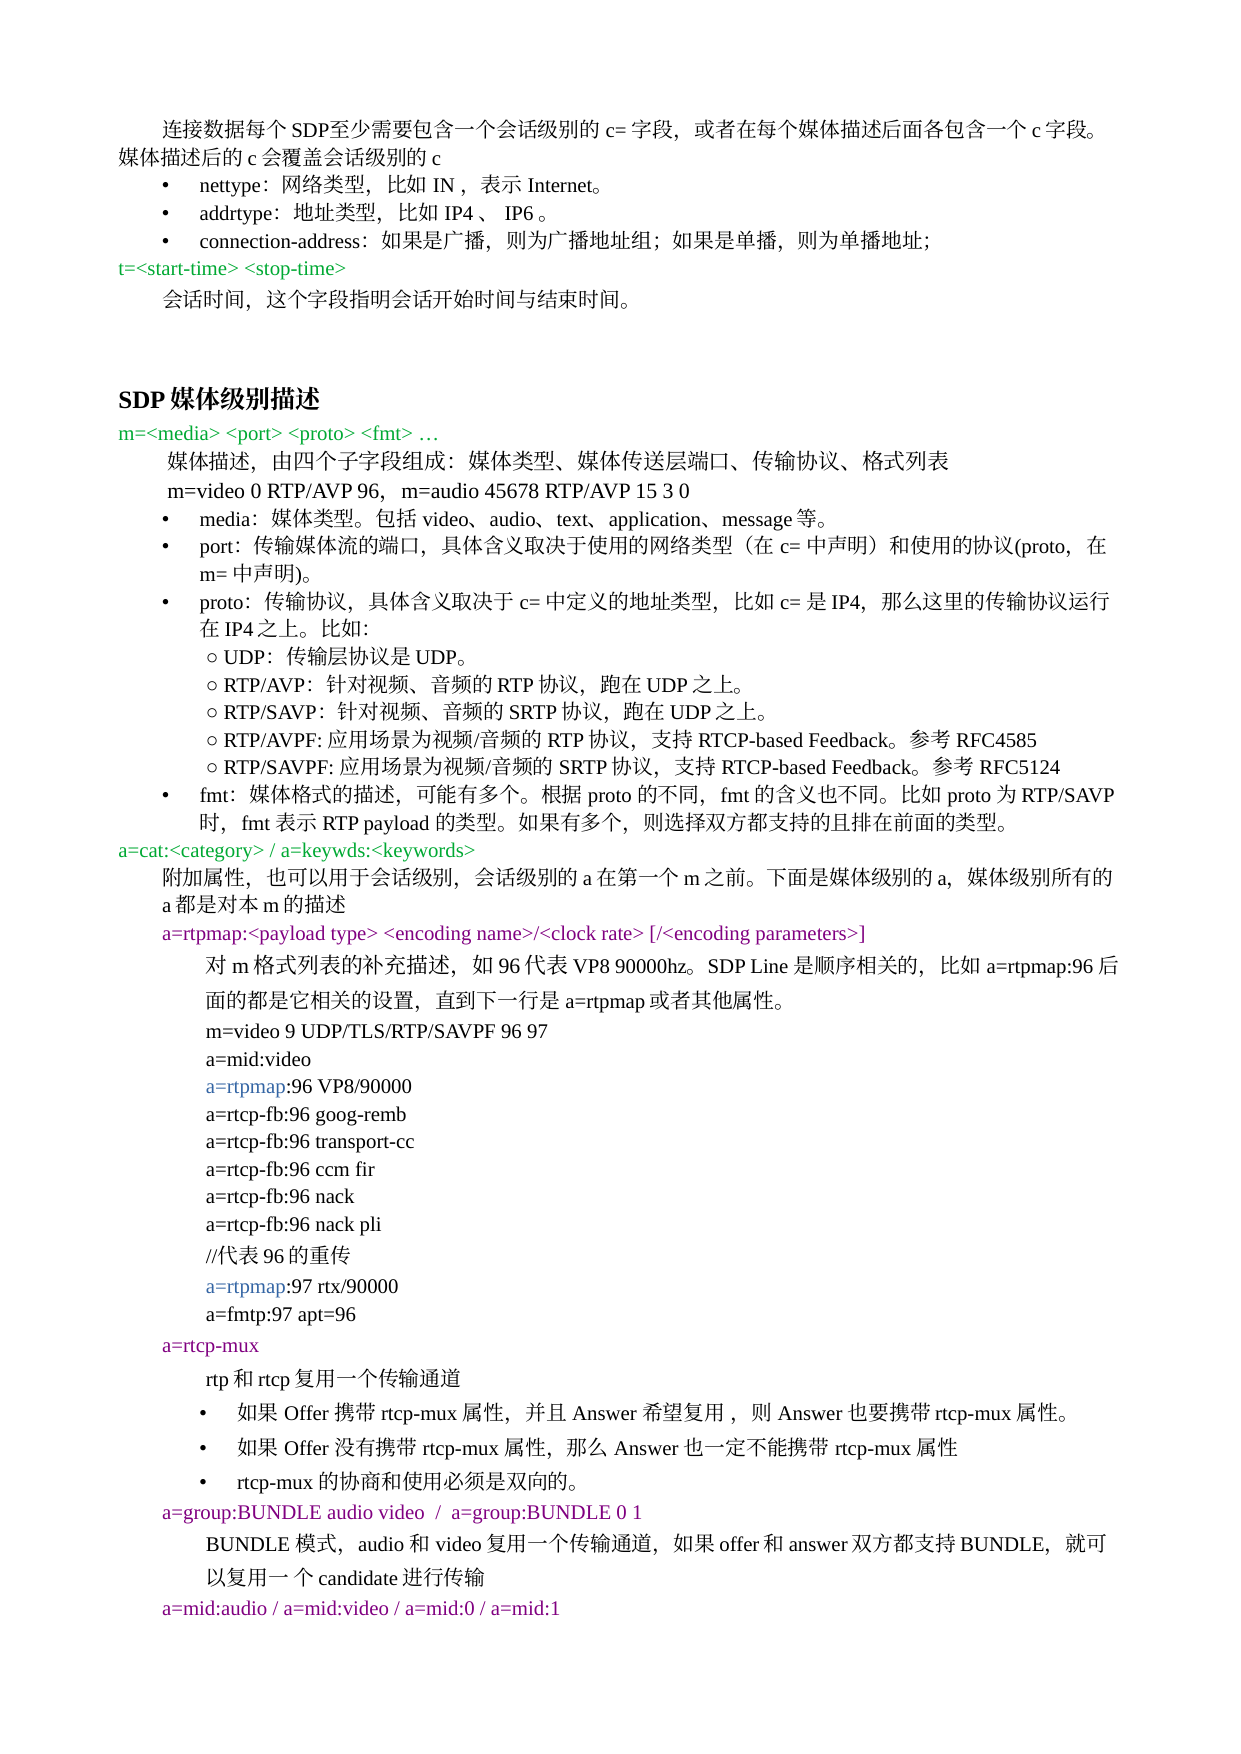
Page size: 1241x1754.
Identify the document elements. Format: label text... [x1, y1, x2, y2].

list 如果 Offer 携带 rtcp-mux 属性，并且 Answer 希望复⽤ ，则 Answer 也要携带rtcp-mux 属性。 [199, 1397, 1122, 1427]
text a=rtcp-fb:96 transport-cc [118, 1129, 1122, 1153]
list port：传输媒体流的端⼝，具体含义取决于使⽤的⽹络类型（在 c= 中声明）和使⽤的协议(proto，在m= 中声明)。 [162, 534, 1122, 586]
text t=<start-time> <stop-time> [118, 256, 1122, 280]
text a=rtpmap:96 VP8/90000 [118, 1074, 1122, 1098]
text a=cat:<category> / a=keywds:<keywords> [118, 838, 1122, 862]
list nettype：⽹络类型，⽐如 IN ，表示 Internet。 [162, 173, 1122, 197]
text ○ UDP：传输层协议是UDP。 [118, 645, 1122, 669]
text 媒体描述，由四个⼦字段组成：媒体类型、媒体传送层端⼝、传输协议、格式列表 [118, 449, 1122, 474]
list addrtype：地址类型，⽐如 IP4 、 IP6 。 [162, 201, 1122, 225]
text a=rtcp-fb:96 nack pli [118, 1212, 1122, 1236]
text //代表96的重传 [118, 1240, 1122, 1269]
text BUNDLE 模式，audio 和 video复用一个传输通道，如果offer和answer双方都支持BUNDLE，就可 以复用一 个candidate进行传输 [118, 1527, 1122, 1592]
text a=fmtp:97 apt=96 [118, 1302, 1122, 1326]
text ○ RTP/SAVP：针对视频、⾳频的SRTP协议，跑在UDP之上。 [118, 700, 1122, 724]
text a=group:BUNDLE audio video / a=group:BUNDLE 0 1 [118, 1500, 1122, 1524]
text rtp和rtcp复用一个传输通道 [118, 1362, 1122, 1392]
text a=mid:video [118, 1046, 1122, 1071]
text 连接数据每个SDP⾄少需要包含⼀个会话级别的 c= 字段，或者在每个媒体描述后⾯各包含⼀个c字段。媒体描述后的c会覆盖会话级别的c [118, 118, 1122, 170]
list connection-address：如果是⼴播，则为⼴播地址组；如果是单播，则为单播地址； [162, 228, 1122, 253]
list proto：传输协议，具体含义取决于 c= 中定义的地址类型，⽐如 c= 是IP4，那么这⾥的传输协议运⾏在IP4之上。⽐如： [162, 590, 1122, 641]
list fmt：媒体格式的描述，可能有多个。根据 proto 的不同，fmt 的含义也不同。⽐如 proto 为RTP/SAVP 时，fmt 表示 RTP payload 的类型。如果有多个，则选择双方都支持的且排在前面的类型。 [162, 783, 1122, 834]
text a=rtcp-fb:96 goog-remb [118, 1102, 1122, 1126]
text 对m格式列表的补充描述，如96代表VP8 90000hz。SDP Line 是顺序相关的，⽐如 a=rtpmap:96 后 ⾯的都是它相关的设置，直到下⼀⾏是 a=rtpmap或者其他属性。 [118, 948, 1122, 1014]
text 附加属性，也可以用于会话级别，会话级别的a在第一个m之前。下面是媒体级别的a，媒体级别所有的 a都是对本m的描述 [118, 866, 1122, 917]
text a=mid:audio / a=mid:video / a=mid:0 / a=mid:1 [118, 1596, 1122, 1620]
list 如果 Offer 没有携带 rtcp-mux 属性，那么 Answer 也⼀定不能携带 rtcp-mux 属性 [199, 1431, 1122, 1461]
text a=rtcp-fb:96 nack [118, 1184, 1122, 1208]
text a=rtpmap:97 rtx/90000 [118, 1274, 1122, 1298]
text 会话时间，这个字段指明会话开始时间与结束时间。 [118, 284, 1122, 314]
text ○ RTP/SAVPF: 应⽤场景为视频/⾳频的 SRTP 协议，⽀持 RTCP-based Feedback。参考 RFC5124 [118, 755, 1122, 779]
text ○ RTP/AVPF: 应⽤场景为视频/⾳频的 RTP 协议，⽀持 RTCP-based Feedback。参考 RFC4585 [118, 728, 1122, 752]
text a=rtcp-mux [118, 1329, 1122, 1358]
text m=video 0 RTP/AVP 96，m=audio 45678 RTP/AVP 15 3 0 [118, 478, 1122, 503]
text m=video 9 UDP/TLS/RTP/SAVPF 96 97 [118, 1019, 1122, 1043]
list rtcp-mux 的协商和使⽤必须是双向的。 [199, 1465, 1122, 1495]
text a=rtpmap:<payload type> <encoding name>/<clock rate> [/<encoding parameters>] [118, 921, 1122, 945]
text SDP 媒体级别描述 [118, 380, 1122, 416]
text m=<media> <port> <proto> <fmt> … [118, 421, 1122, 445]
text a=rtcp-fb:96 ccm fir [118, 1157, 1122, 1181]
text ○ RTP/AVP：针对视频、⾳频的RTP协议，跑在UDP之上。 [118, 672, 1122, 697]
list media：媒体类型。包括 video、audio、text、application、message等。 [162, 507, 1122, 531]
